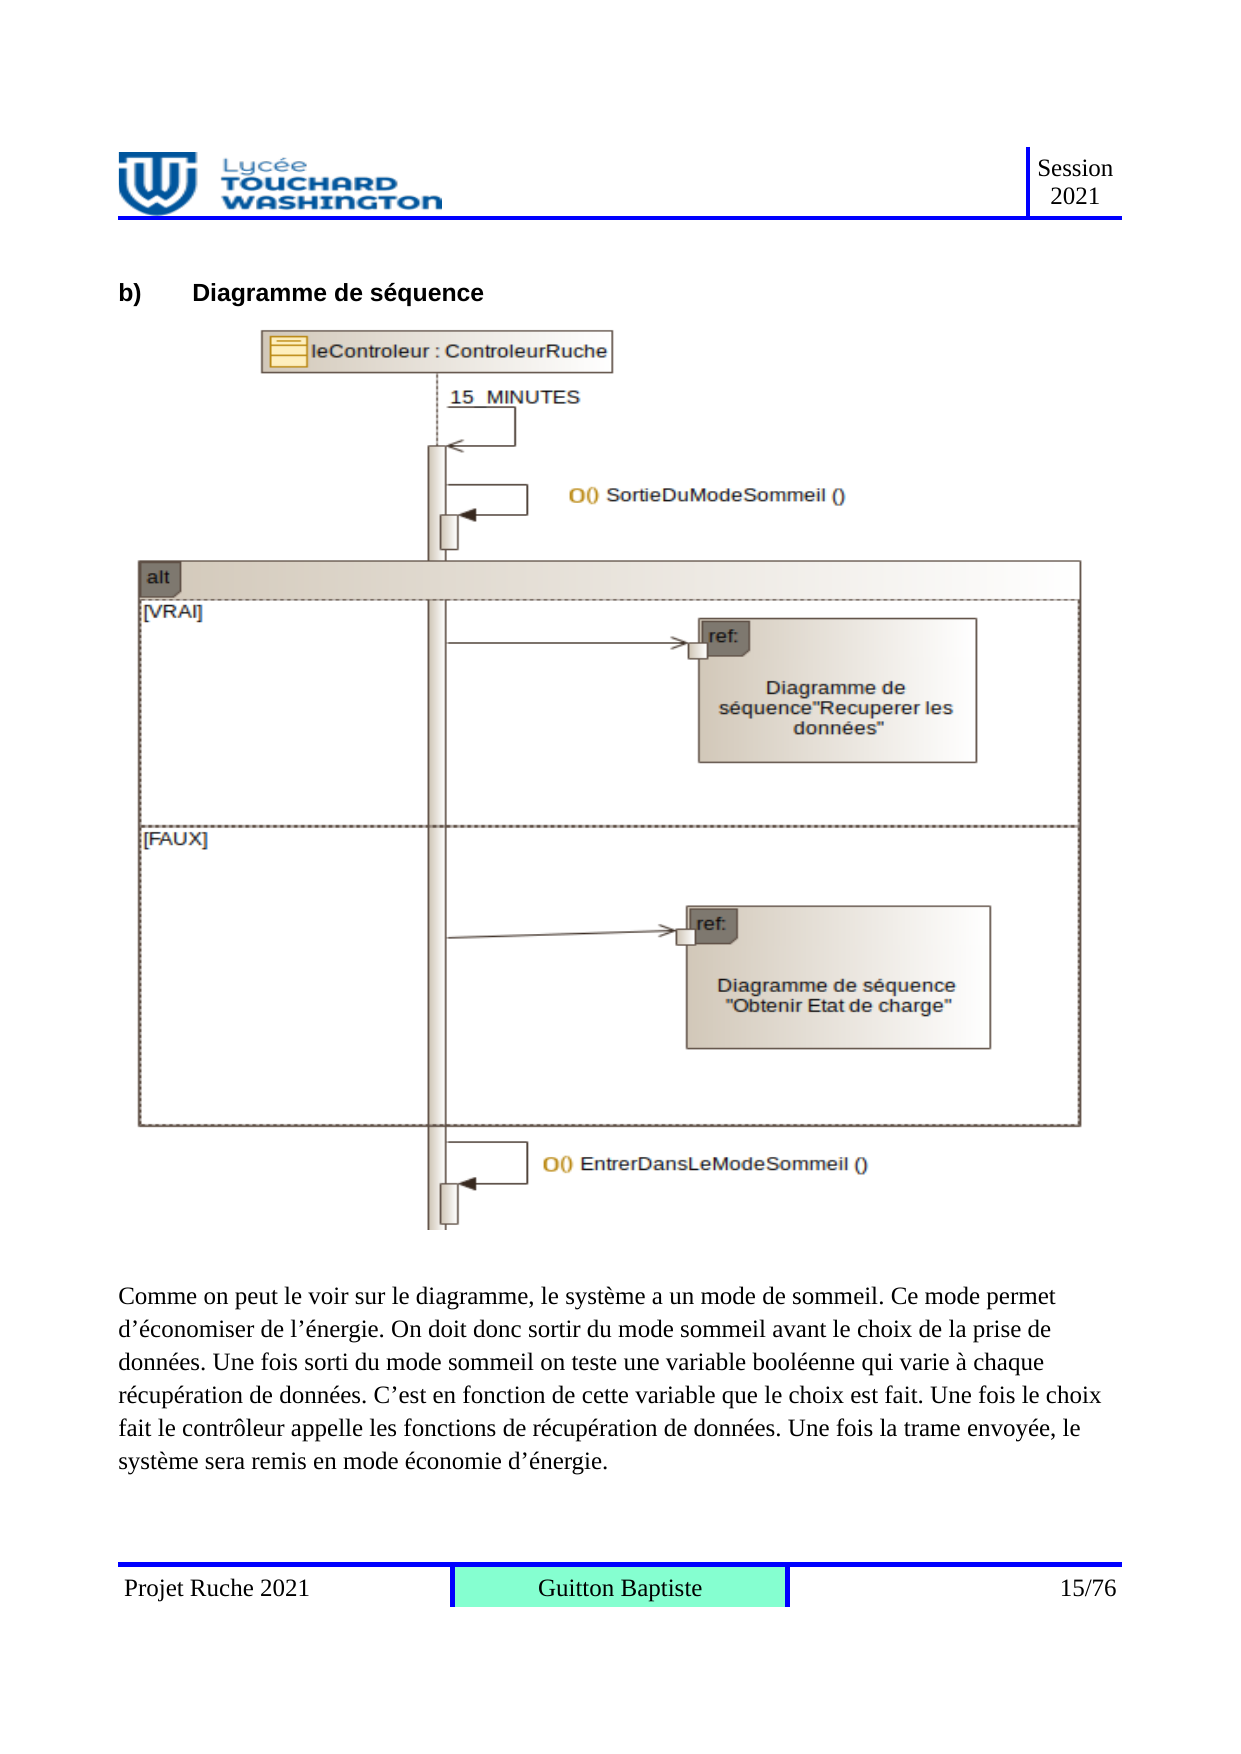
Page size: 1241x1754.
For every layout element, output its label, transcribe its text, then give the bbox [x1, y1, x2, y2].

picture [118, 152, 442, 216]
subtitle Diagramme de séquence [118, 278, 1122, 306]
text Comme on peut le voir sur le diagramme, le système a un mode de sommeil. Ce mode permet d’économiser de l’énergie. On doit donc sortir du mode sommeil avant le choix de la prise de données. Une fois sorti du mode sommeil on teste une variable booléenne qui varie à chaque récupération de données. C’est en fonction de cette variable que le choix est fait. Une fois le choix fait le contrôleur appelle les fonctions de récupération de données. Une fois la trame envoyée, le système sera remis en mode économie d’énergie. [118, 1281, 1122, 1475]
picture [121, 316, 1099, 1230]
